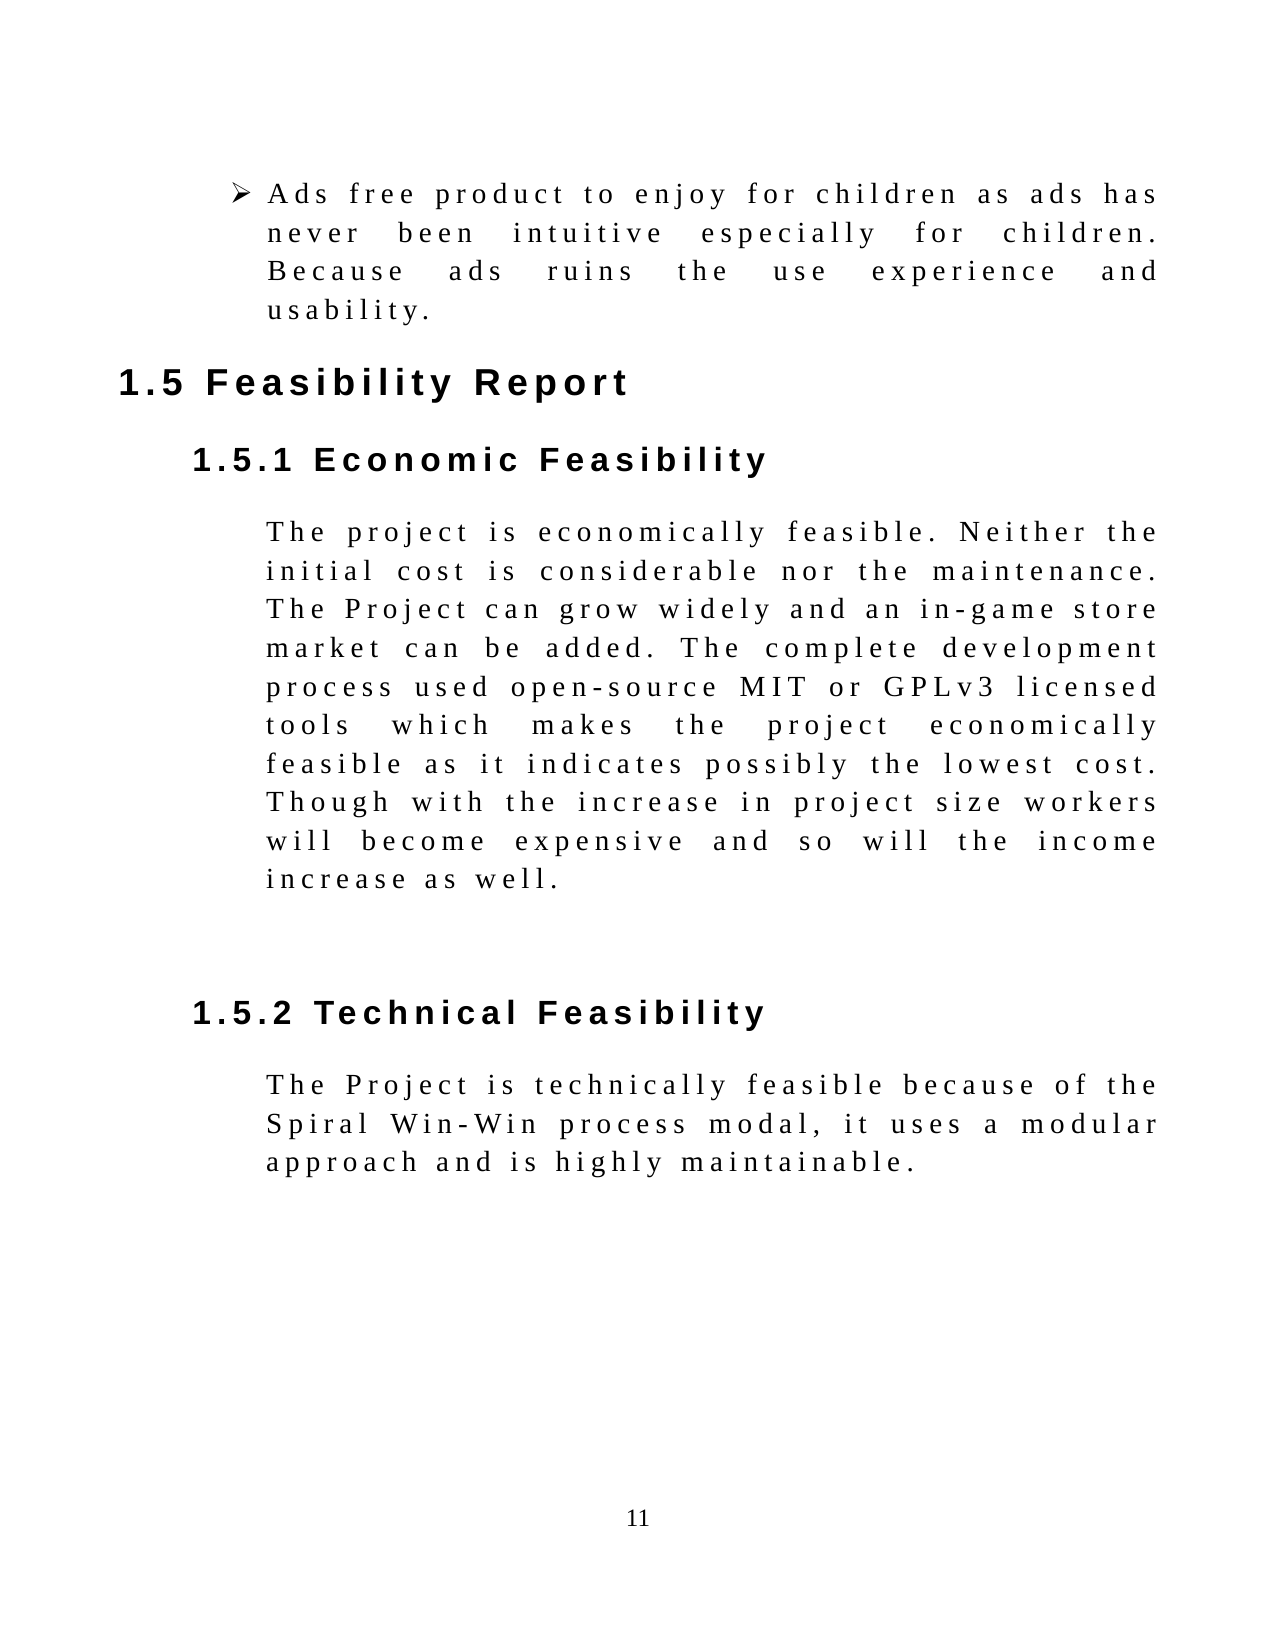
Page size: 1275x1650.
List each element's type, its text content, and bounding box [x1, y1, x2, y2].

subtitle 1.5.2 Technical Feasibility [118, 993, 1157, 1032]
subtitle 1.5.1 Economic Feasibility [118, 440, 1157, 479]
subtitle 1.5 Feasibility Report [118, 361, 1157, 404]
text The Project is technically feasible because of the Spiral Win-Win process modal, it uses a modular approach and is highly maintainable. [266, 1067, 1157, 1178]
list Ads free product to enjoy for children as ads has never been intuitive especially for children. Because ads ruins the use experience and usability. [229, 176, 1157, 326]
text The project is economically feasible. Neither the initial cost is considerable nor the maintenance. The Project can grow widely and an in-game store market can be added. The complete development process used open-source MIT or GPLv3 licensed tools which makes the project economically feasible as it indicates possibly the lowest cost. Though with the increase in project size workers will become expensive and so will the income increase as well. [266, 514, 1157, 895]
